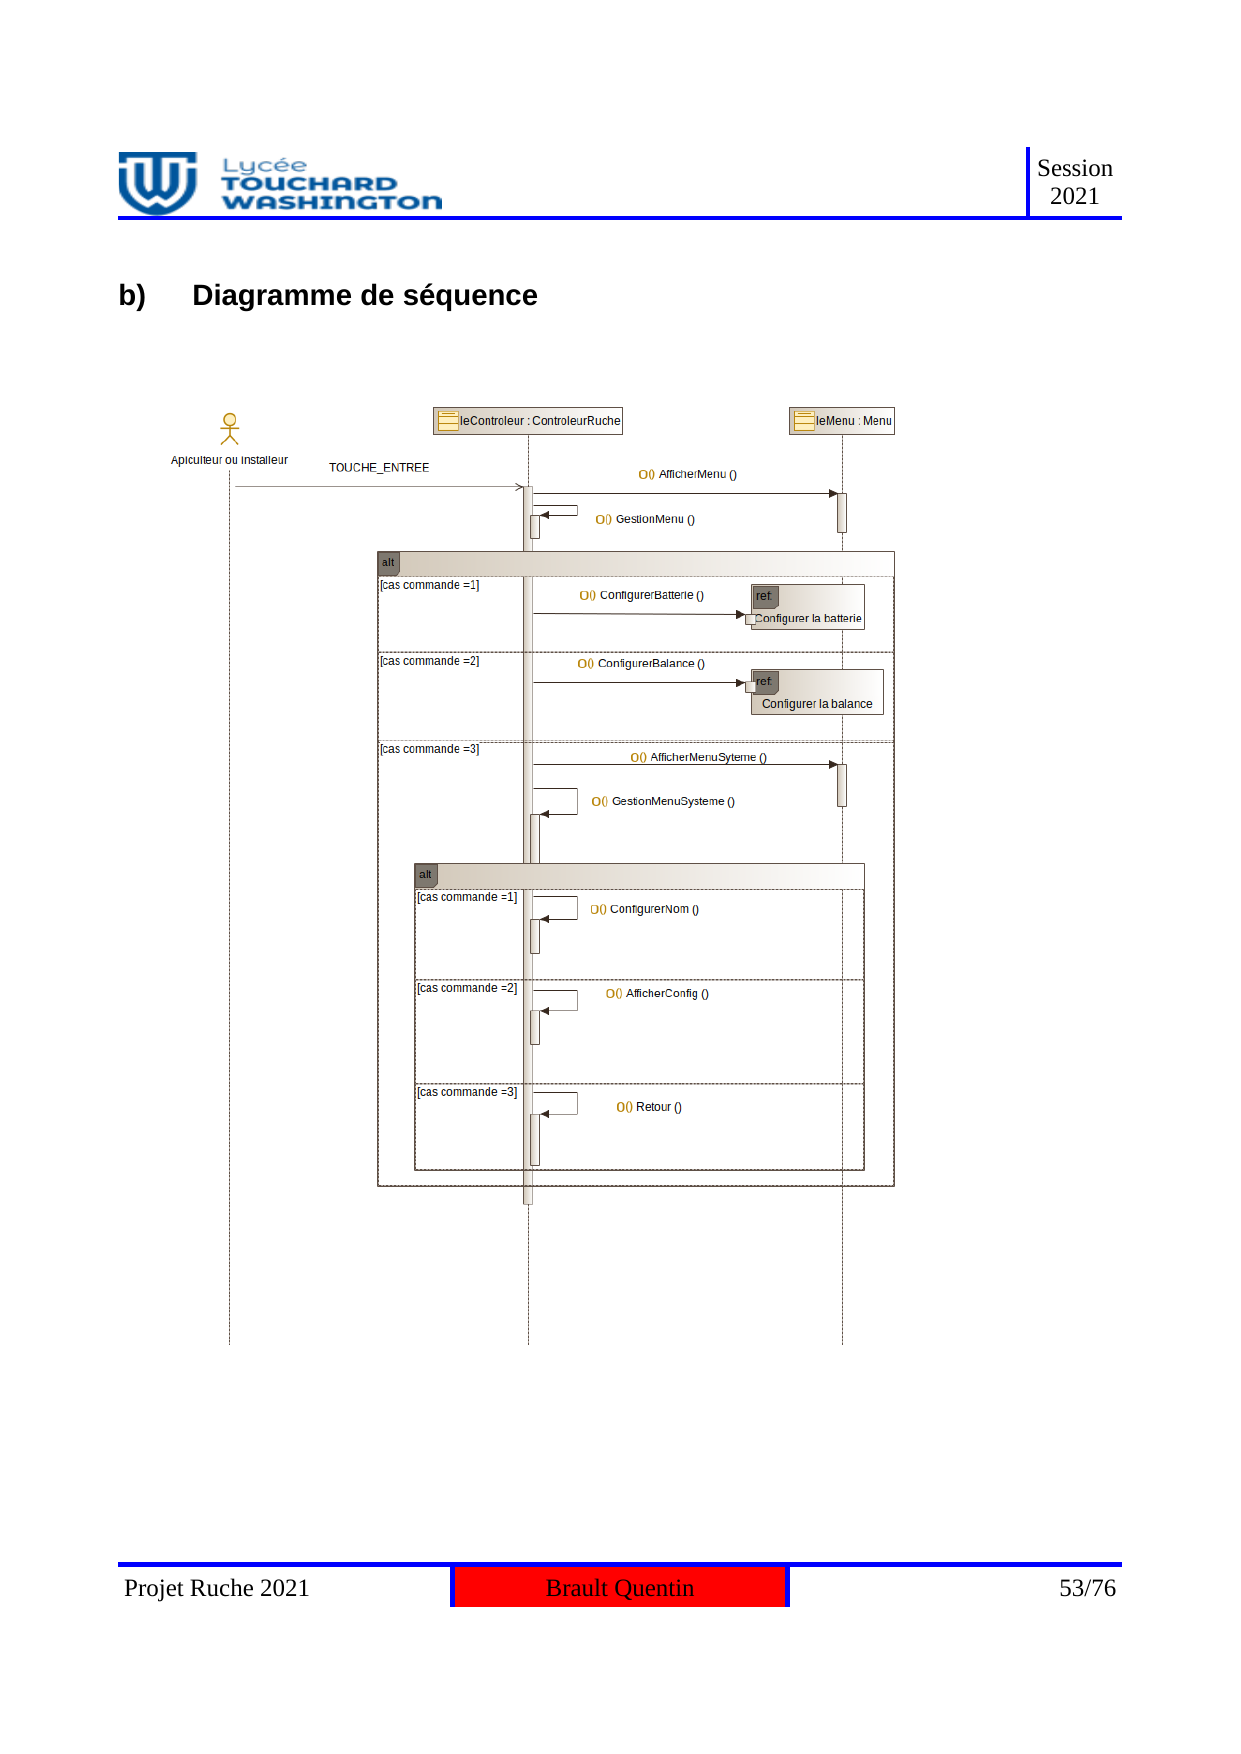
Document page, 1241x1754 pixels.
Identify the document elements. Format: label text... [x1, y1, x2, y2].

picture [161, 398, 904, 1354]
subtitle Diagramme de séquence [118, 278, 1122, 312]
picture [118, 152, 442, 216]
